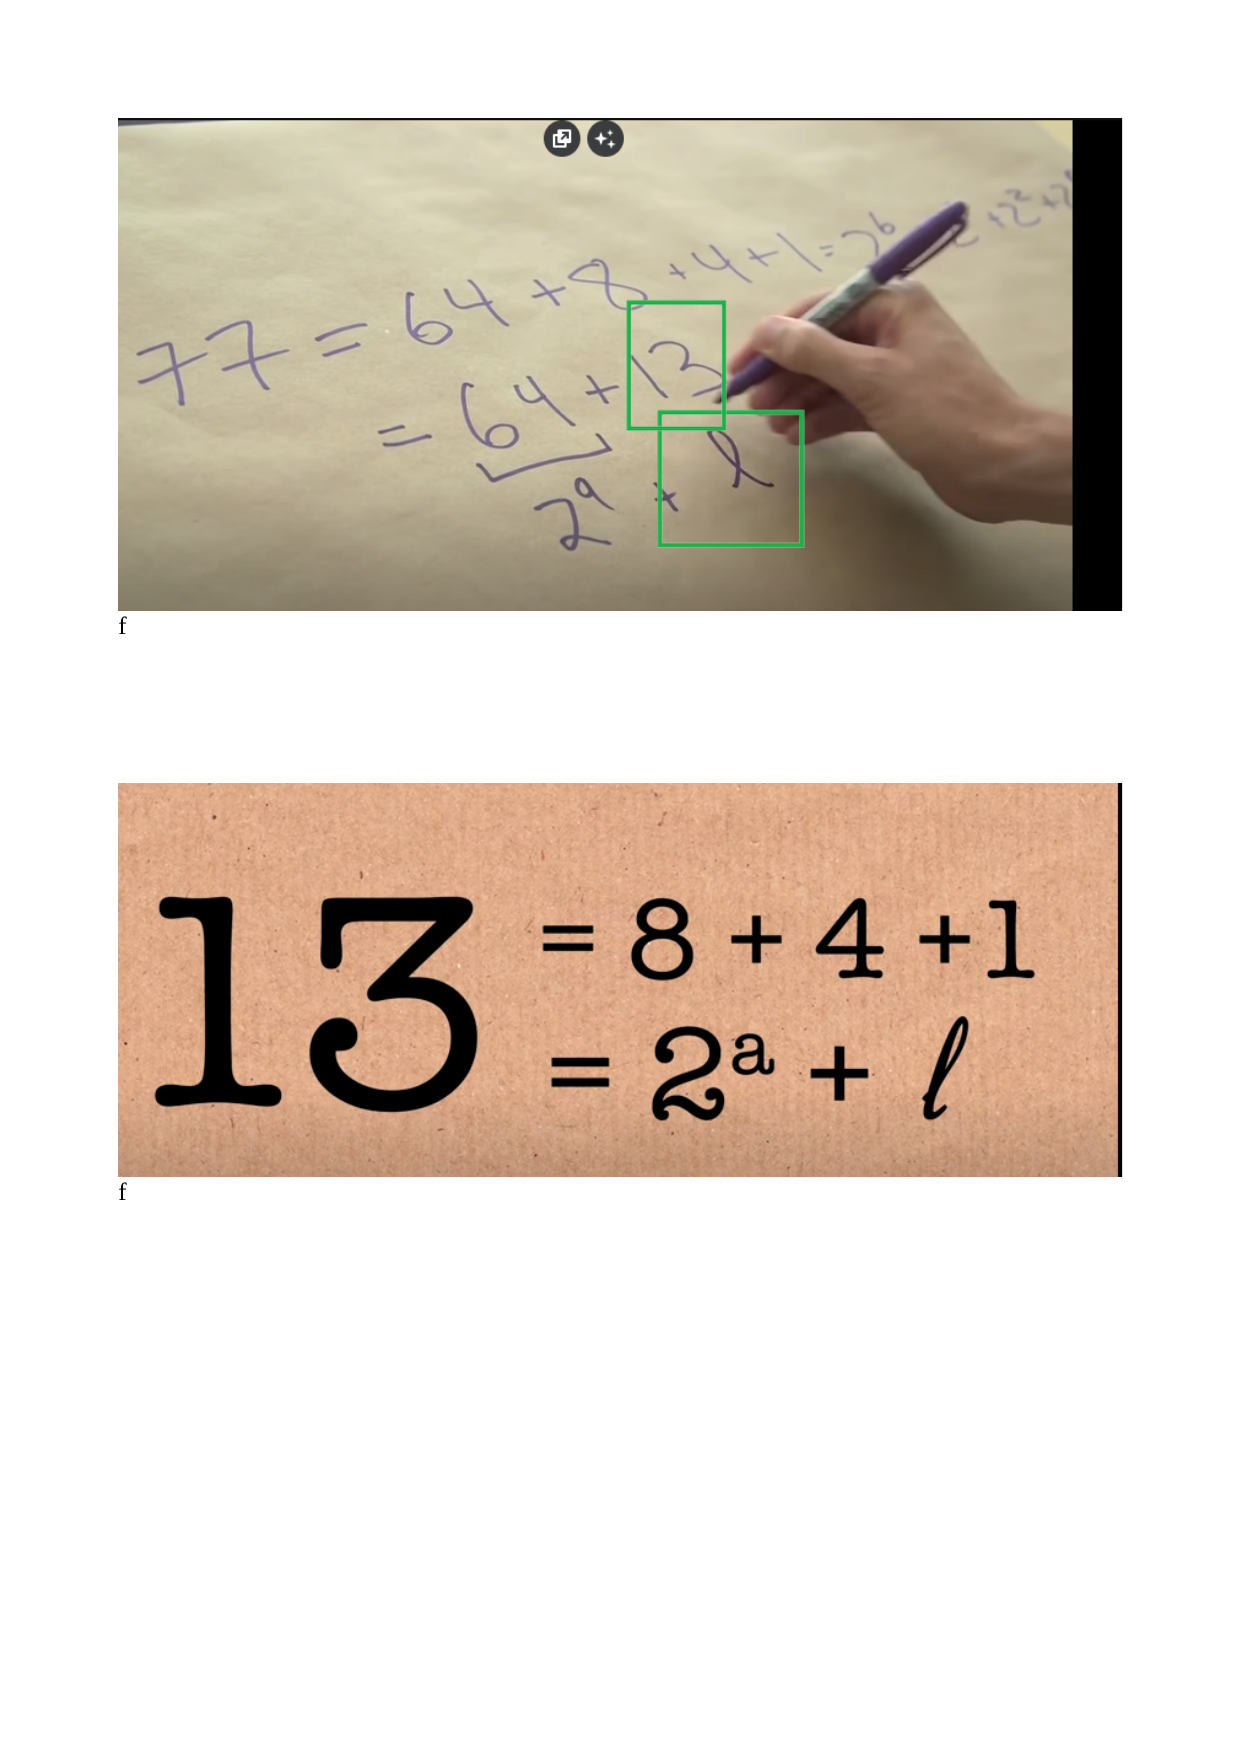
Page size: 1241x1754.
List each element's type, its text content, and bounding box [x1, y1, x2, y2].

text f [118, 611, 1122, 640]
text f [118, 1177, 1122, 1206]
picture [118, 118, 1123, 611]
picture [118, 783, 1123, 1177]
